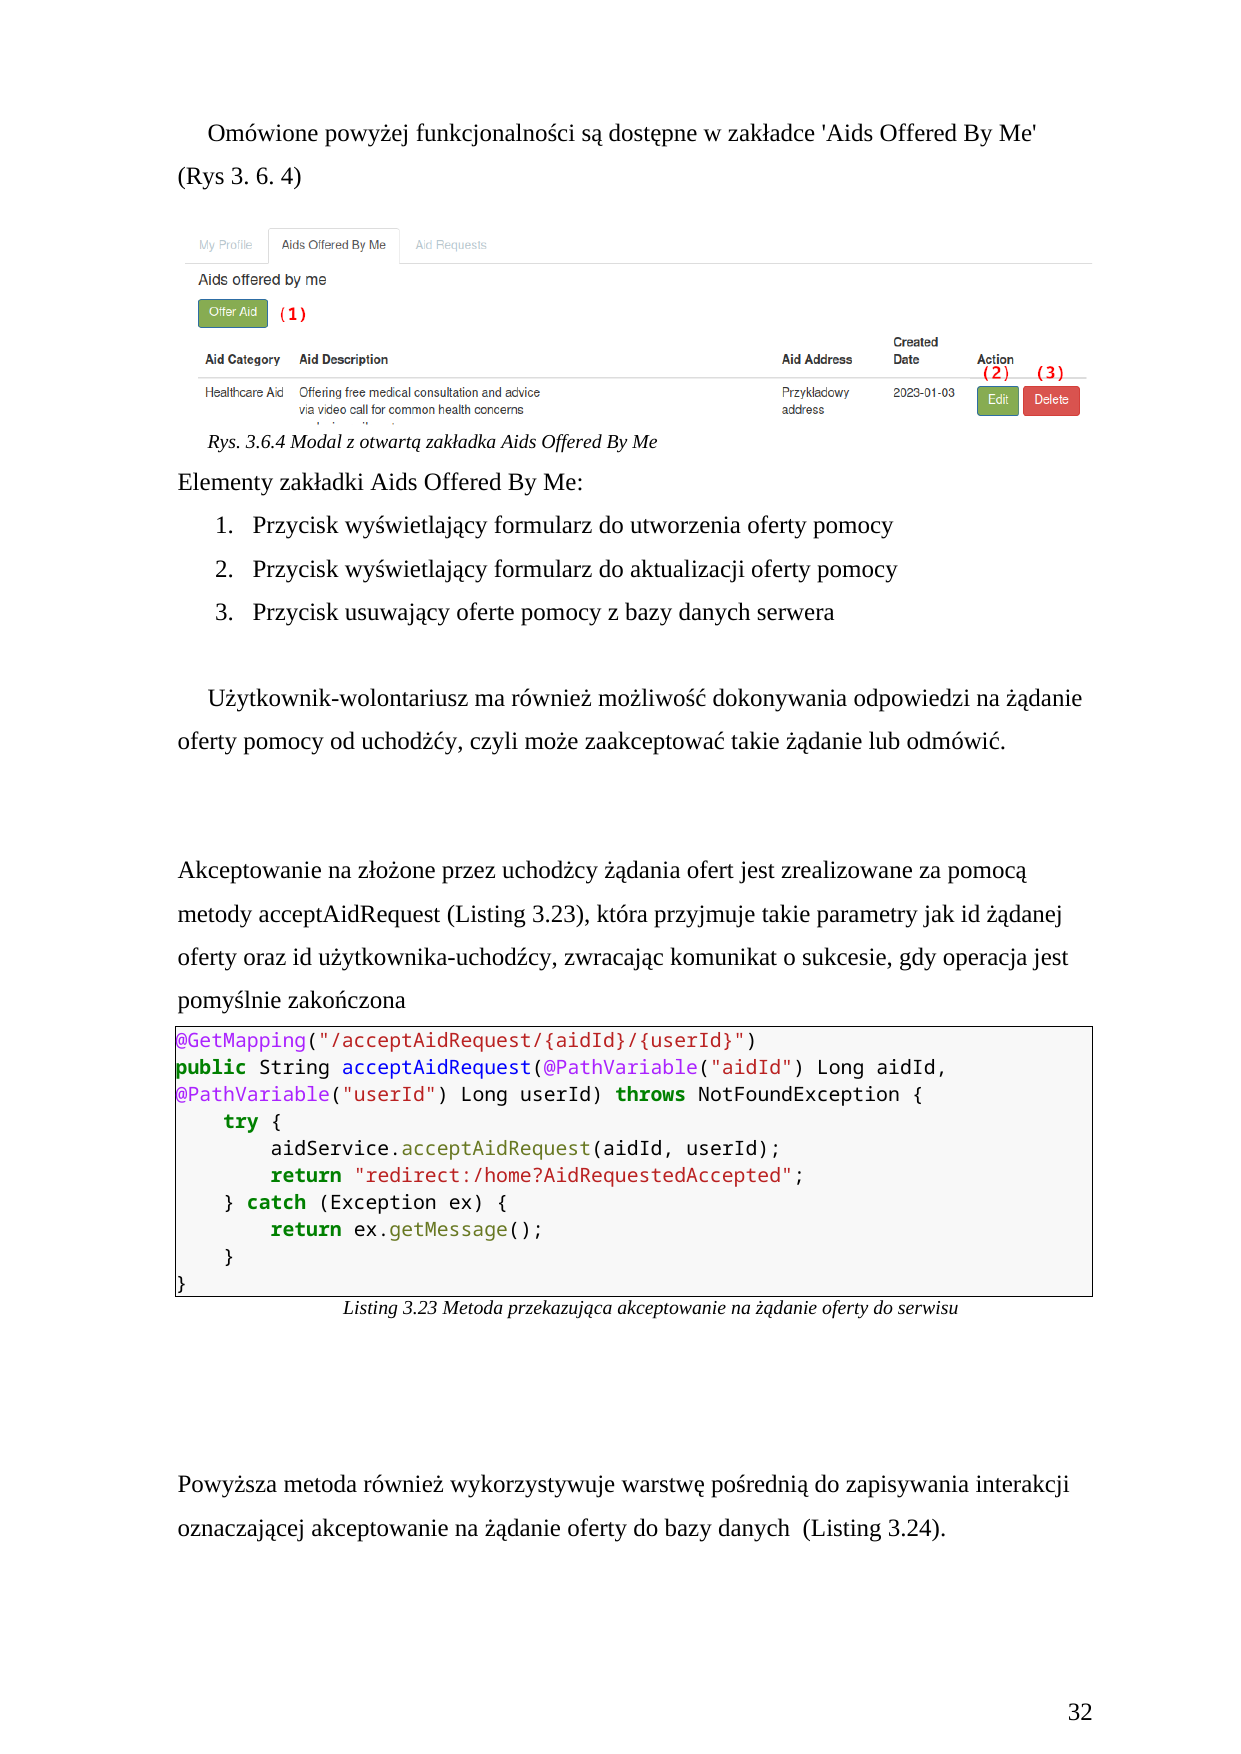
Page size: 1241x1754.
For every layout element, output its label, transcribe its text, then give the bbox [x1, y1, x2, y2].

text Elementy zakładki Aids Offered By Me: [177, 453, 1092, 496]
text Akceptowanie na złożone przez uchodżcy żądania ofert jest zrealizowane za pomocą metody acceptAidRequest (Listing 3.23), która przyjmuje takie parametry jak id żądanej oferty oraz id użytkownika-uchodźcy, zwracając komunikat o sukcesie, gdy operacja jest pomyślnie zakończona [177, 856, 1092, 1014]
text Omówione powyżej funkcjonalności są dostępne w zakładce 'Aids Offered By Me' [177, 118, 1092, 147]
picture [177, 216, 1093, 431]
text Rys. 3.6.4 Modal z otwartą zakładka Aids Offered By Me [177, 431, 1092, 453]
list Przycisk wyświetlający formularz do utworzenia oferty pomocy [215, 511, 1092, 539]
text Użytkownik-wolontariusz ma również możliwość dokonywania odpowiedzi na żądanie oferty pomocy od uchodżćy, czyli może zaakceptować takie żądanie lub odmówić. [177, 683, 1092, 755]
list Przycisk usuwający oferte pomocy z bazy danych serwera [215, 597, 1092, 626]
text [177, 204, 1092, 216]
text Powyższa metoda również wykorzystywuje warstwę pośrednią do zapisywania interakcji oznaczającej akceptowanie na żądanie oferty do bazy danych (Listing 3.24). [177, 1469, 1092, 1541]
list Przycisk wyświetlający formularz do aktualizacji oferty pomocy [215, 554, 1092, 582]
text Listing 3.23 Metoda przekazująca akceptowanie na żądanie oferty do serwisu [179, 1297, 1093, 1319]
text (Rys 3. 6. 4) [177, 161, 1092, 190]
